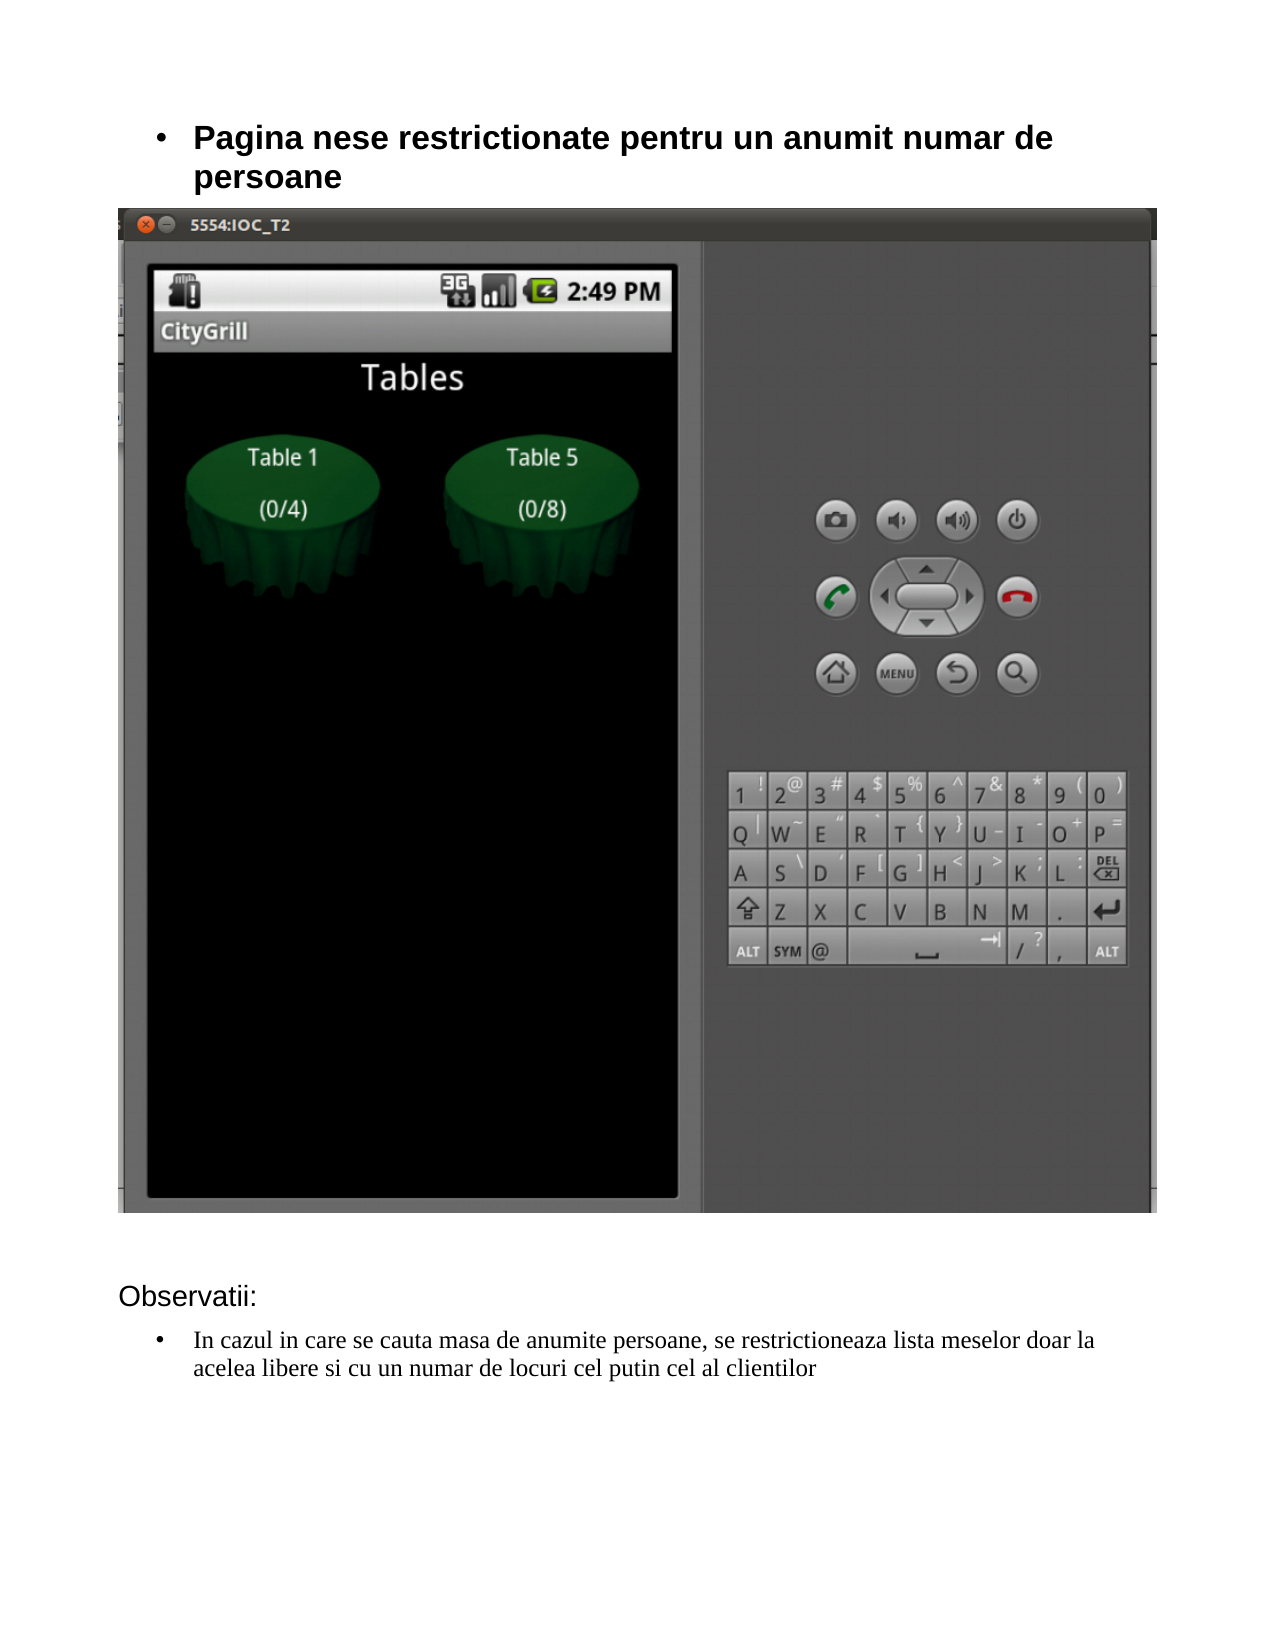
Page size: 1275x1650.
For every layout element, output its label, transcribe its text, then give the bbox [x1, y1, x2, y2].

subtitle Observatii: [118, 1279, 1157, 1312]
picture [118, 208, 1157, 1213]
list In cazul in care se cauta masa de anumite persoane, se restrictioneaza lista meselor doar la acelea libere si cu un numar de locuri cel putin cel al clientilor [156, 1325, 1157, 1382]
subtitle Pagina nese restrictionate pentru un anumit numar de persoane [156, 118, 1157, 196]
